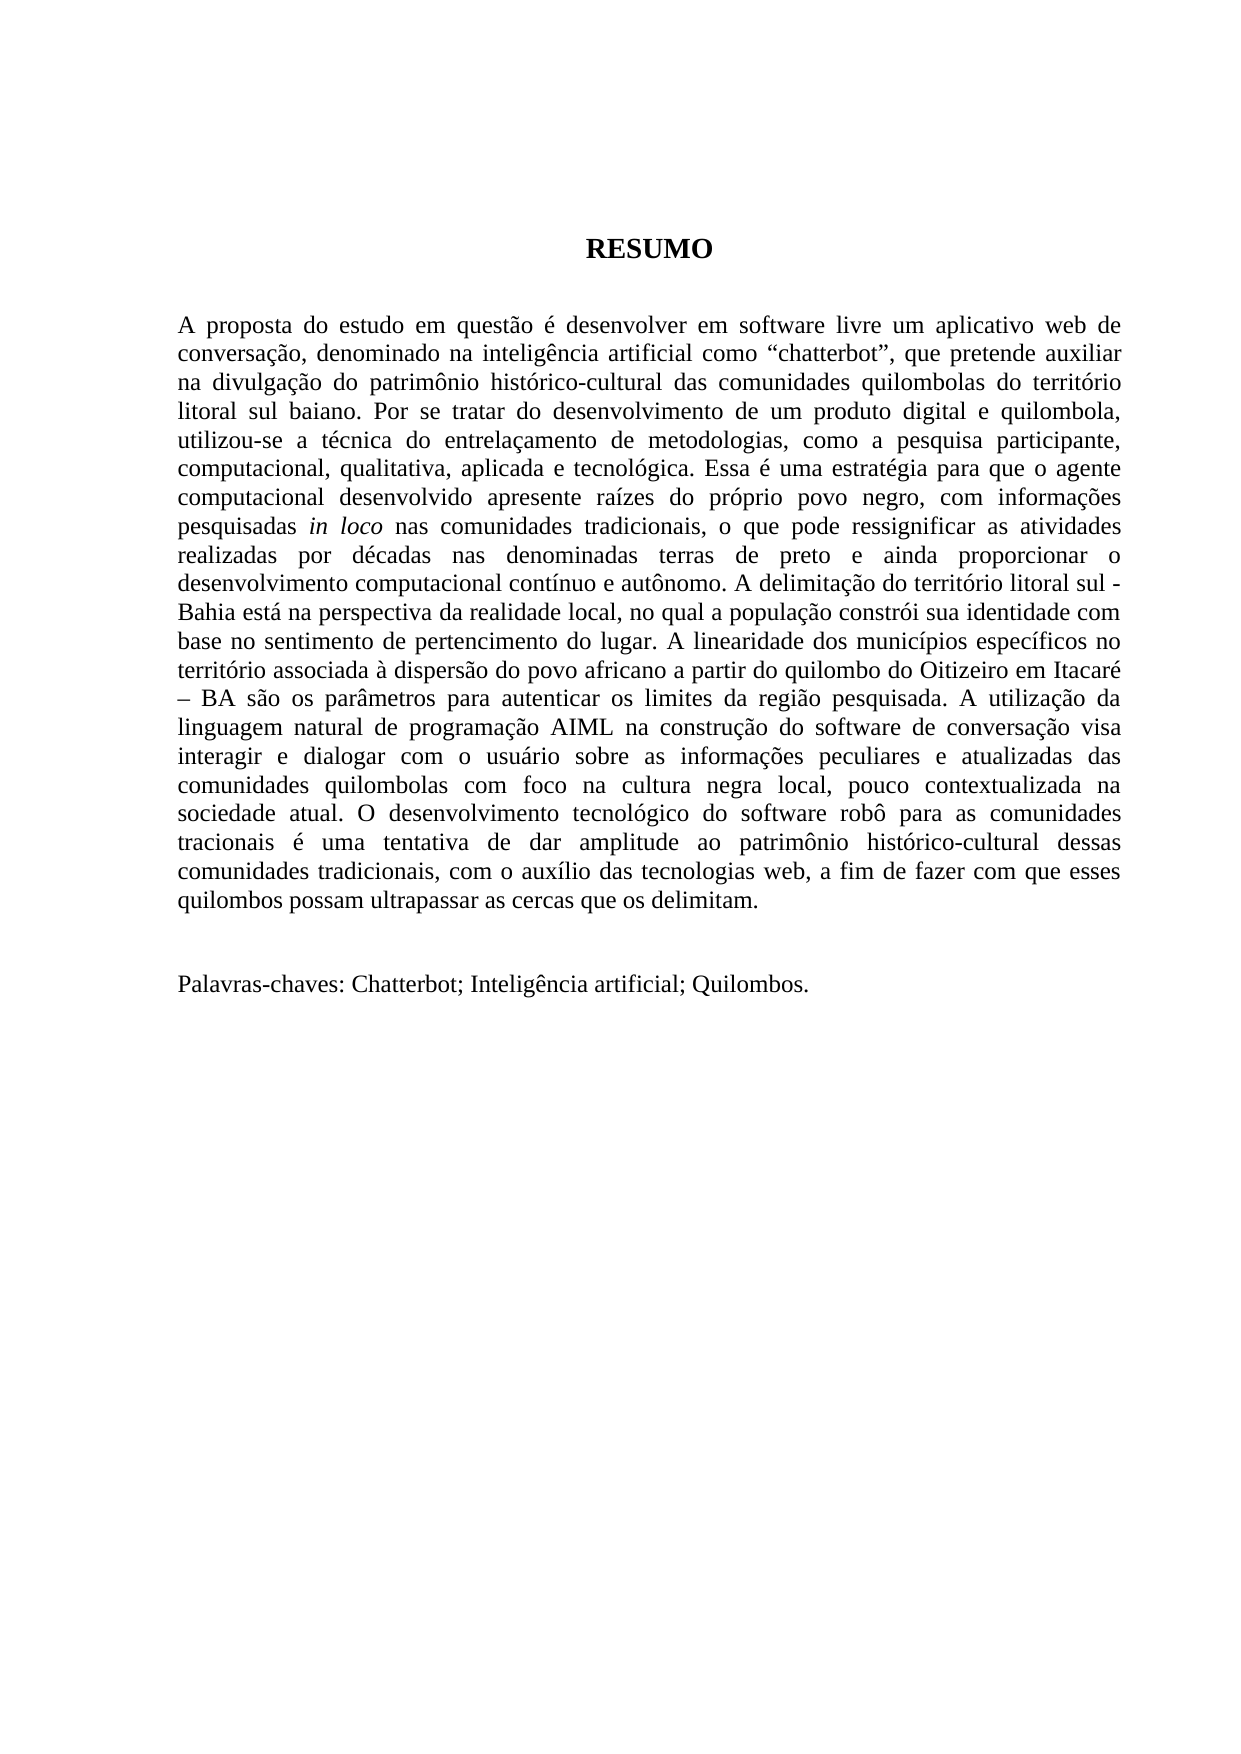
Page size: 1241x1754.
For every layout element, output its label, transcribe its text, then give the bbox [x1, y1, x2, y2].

text A proposta do estudo em questão é desenvolver em software livre um aplicativo web de conversação, denominado na inteligência artificial como “chatterbot”, que pretende auxiliar na divulgação do patrimônio histórico-cultural das comunidades quilombolas do território litoral sul baiano. Por se tratar do desenvolvimento de um produto digital e quilombola, utilizou-se a técnica do entrelaçamento de metodologias, como a pesquisa participante, computacional, qualitativa, aplicada e tecnológica. Essa é uma estratégia para que o agente computacional desenvolvido apresente raízes do próprio povo negro, com informações pesquisadas in loco nas comunidades tradicionais, o que pode ressignificar as atividades realizadas por décadas nas denominadas terras de preto e ainda proporcionar o desenvolvimento computacional contínuo e autônomo. A delimitação do território litoral sul - Bahia está na perspectiva da realidade local, no qual a população constrói sua identidade com base no sentimento de pertencimento do lugar. A linearidade dos municípios específicos no território associada à dispersão do povo africano a partir do quilombo do Oitizeiro em Itacaré – BA são os parâmetros para autenticar os limites da região pesquisada. A utilização da linguagem natural de programação AIML na construção do software de conversação visa interagir e dialogar com o usuário sobre as informações peculiares e atualizadas das comunidades quilombolas com foco na cultura negra local, pouco contextualizada na sociedade atual. O desenvolvimento tecnológico do software robô para as comunidades tracionais é uma tentativa de dar amplitude ao patrimônio histórico-cultural dessas comunidades tradicionais, com o auxílio das tecnologias web, a fim de fazer com que esses quilombos possam ultrapassar as cercas que os delimitam. [177, 310, 1122, 913]
text Palavras-chaves: Chatterbot; Inteligência artificial; Quilombos. [177, 969, 1122, 997]
text RESUMO [177, 231, 1122, 264]
